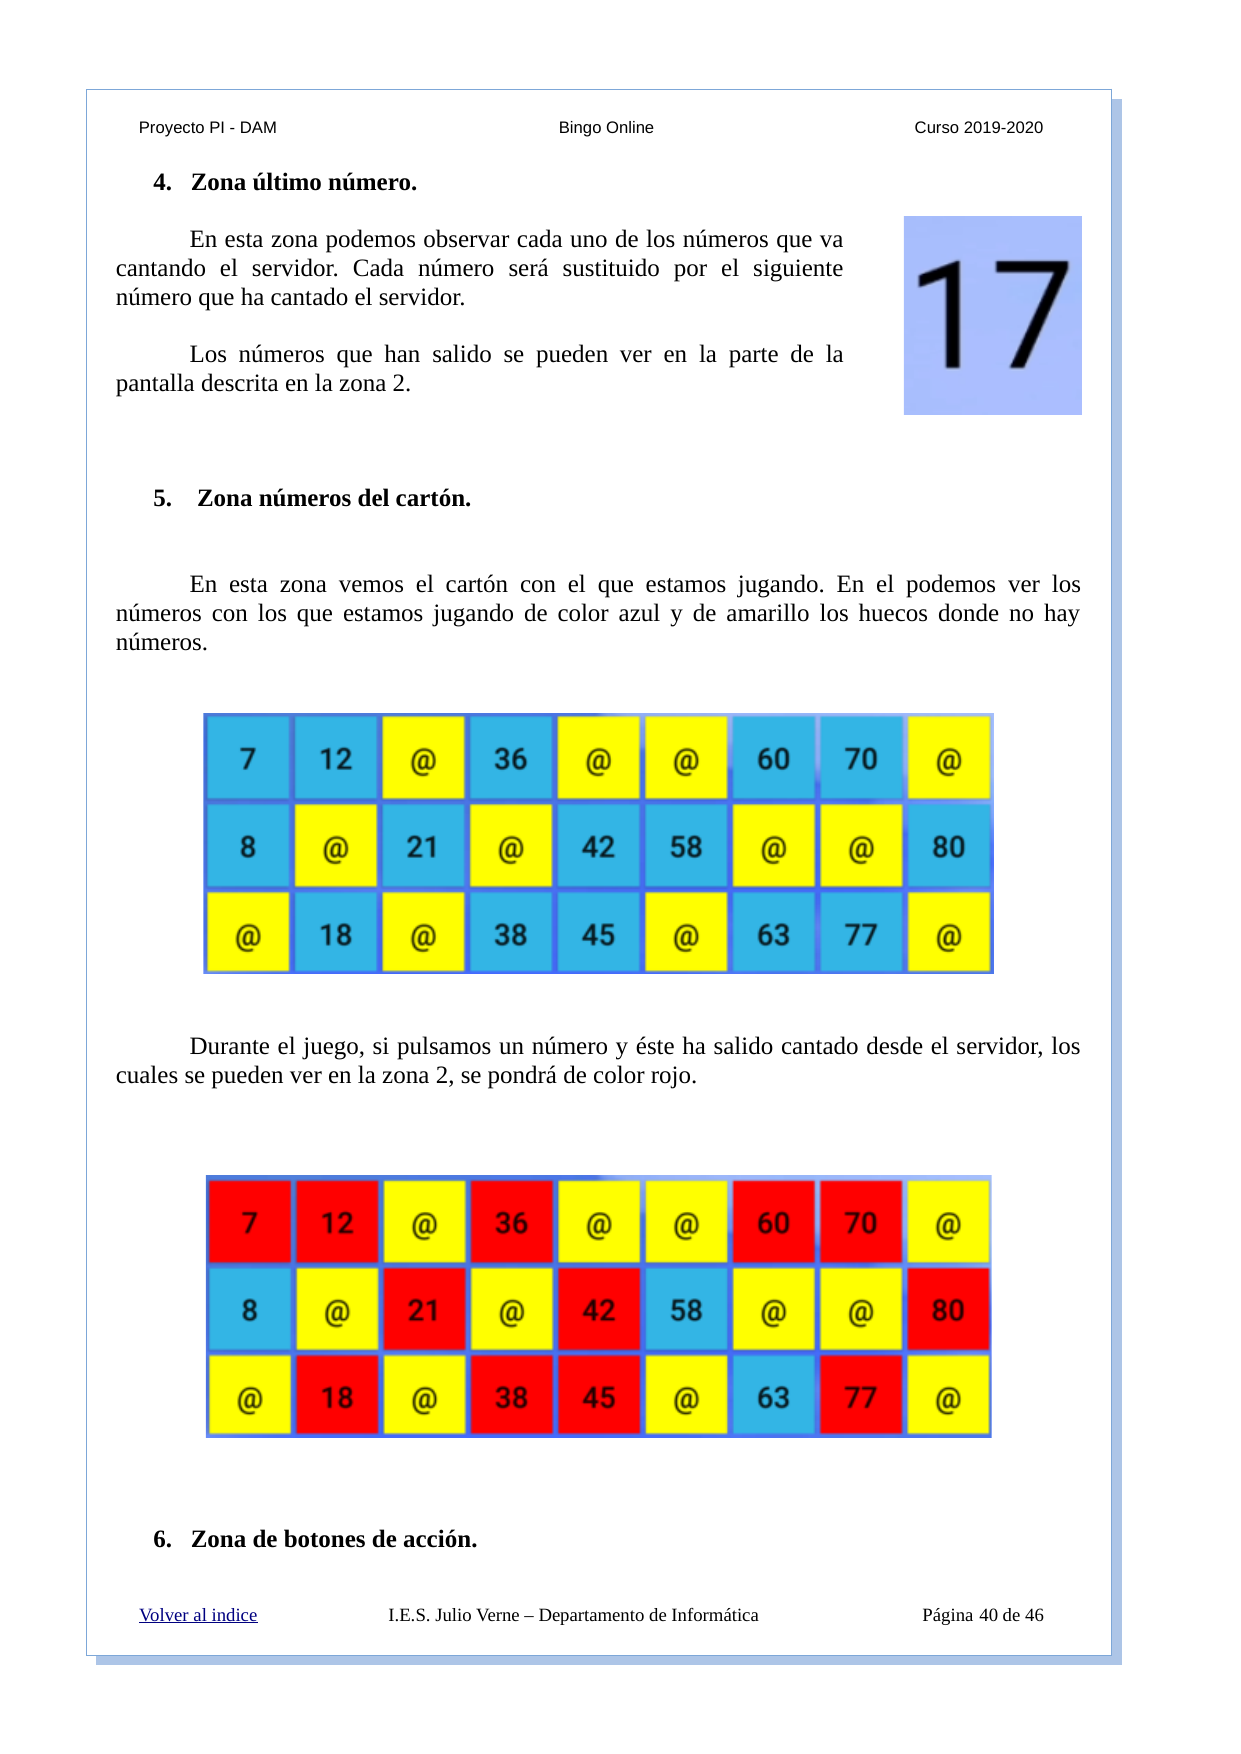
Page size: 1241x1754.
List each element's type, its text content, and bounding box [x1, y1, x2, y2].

list Zona último número. [153, 167, 1082, 196]
picture [903, 216, 1082, 415]
text En esta zona podemos observar cada uno de los números que va cantando el servidor. Cada número será sustituido por el siguiente número que ha cantado el servidor. [116, 224, 903, 311]
list Zona de botones de acción. [153, 1524, 1082, 1553]
picture [203, 713, 994, 974]
text Los números que han salido se pueden ver en la parte de la pantalla descrita en la zona 2. [116, 339, 903, 397]
picture [205, 1175, 992, 1438]
list Zona números del cartón. [153, 483, 1082, 512]
text Durante el juego, si pulsamos un número y éste ha salido cantado desde el servidor, los cuales se pueden ver en la zona 2, se pondrá de color rojo. [116, 1031, 1082, 1089]
text En esta zona vemos el cartón con el que estamos jugando. En el podemos ver los números con los que estamos jugando de color azul y de amarillo los huecos donde no hay números. [116, 569, 1082, 656]
